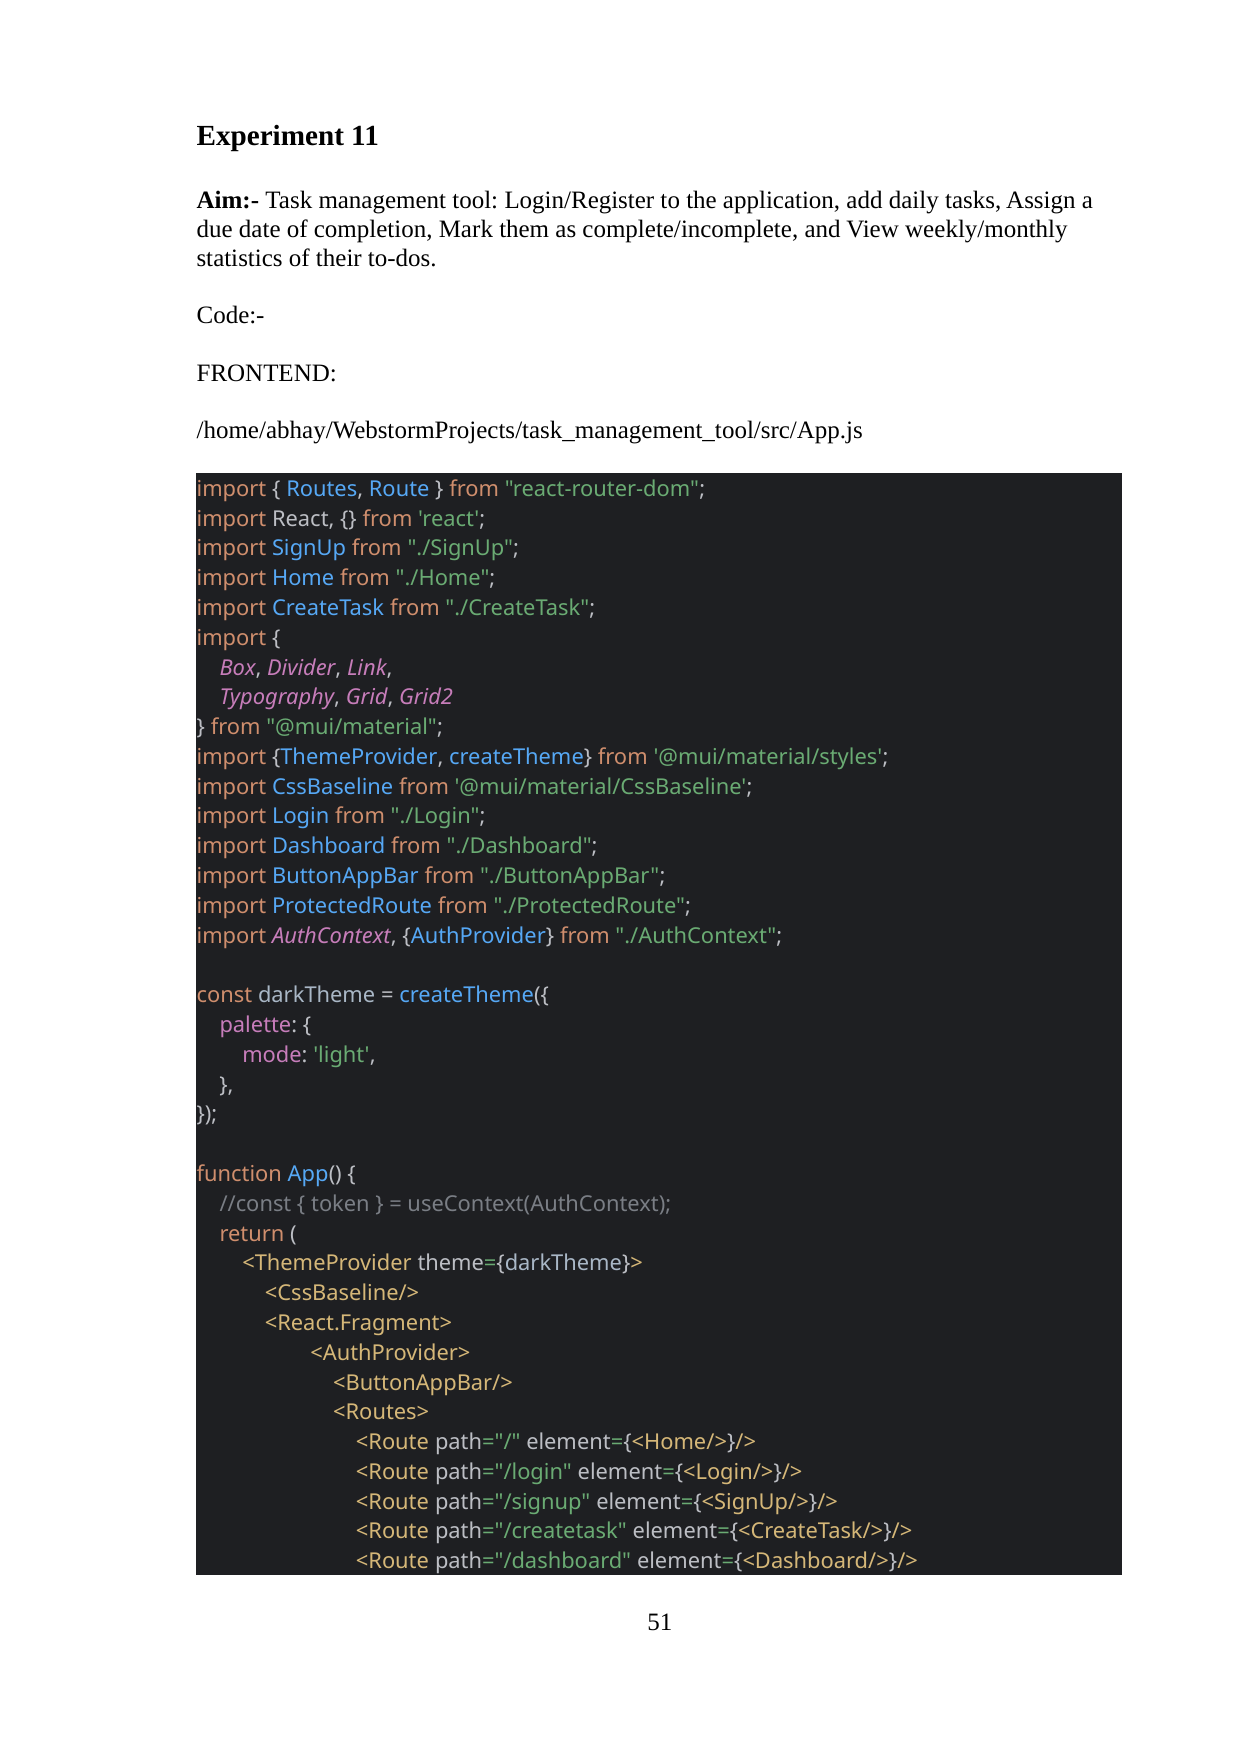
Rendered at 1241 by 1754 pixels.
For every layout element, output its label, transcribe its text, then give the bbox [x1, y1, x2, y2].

text Code:- [196, 300, 1122, 329]
text Aim:- Task management tool: Login/Register to the application, add daily tasks, Assign a due date of completion, Mark them as complete/incomplete, and View weekly/monthly statistics of their to-dos. [196, 185, 1122, 271]
text import { Routes, Route } from "react-router-dom"; import React, {} from 'react'; import SignUp from "./SignUp"; import Home from "./Home"; import CreateTask from "./CreateTask"; import { Box, Divider, Link, Typography, Grid, Grid2 } from "@mui/material"; import {ThemeProvider, createTheme} from '@mui/material/styles'; import CssBaseline from '@mui/material/CssBaseline'; import Login from "./Login"; import Dashboard from "./Dashboard"; import ButtonAppBar from "./ButtonAppBar"; import ProtectedRoute from "./ProtectedRoute"; import AuthContext, {AuthProvider} from "./AuthContext"; const darkTheme = createTheme({ palette: { mode: 'light', }, }); function App() { //const { token } = useContext(AuthContext); return ( <ThemeProvider theme={darkTheme}> <CssBaseline/> <React.Fragment> <AuthProvider> <ButtonAppBar/> <Routes> <Route path="/" element={<Home/>}/> <Route path="/login" element={<Login/>}/> <Route path="/signup" element={<SignUp/>}/> <Route path="/createtask" element={<CreateTask/>}/> <Route path="/dashboard" element={<Dashboard/>}/> [196, 473, 1122, 1575]
text /home/abhay/WebstormProjects/task_management_tool/src/App.js [196, 415, 1122, 444]
text FRONTEND: [196, 358, 1122, 386]
text Experiment 11 [196, 118, 1122, 152]
